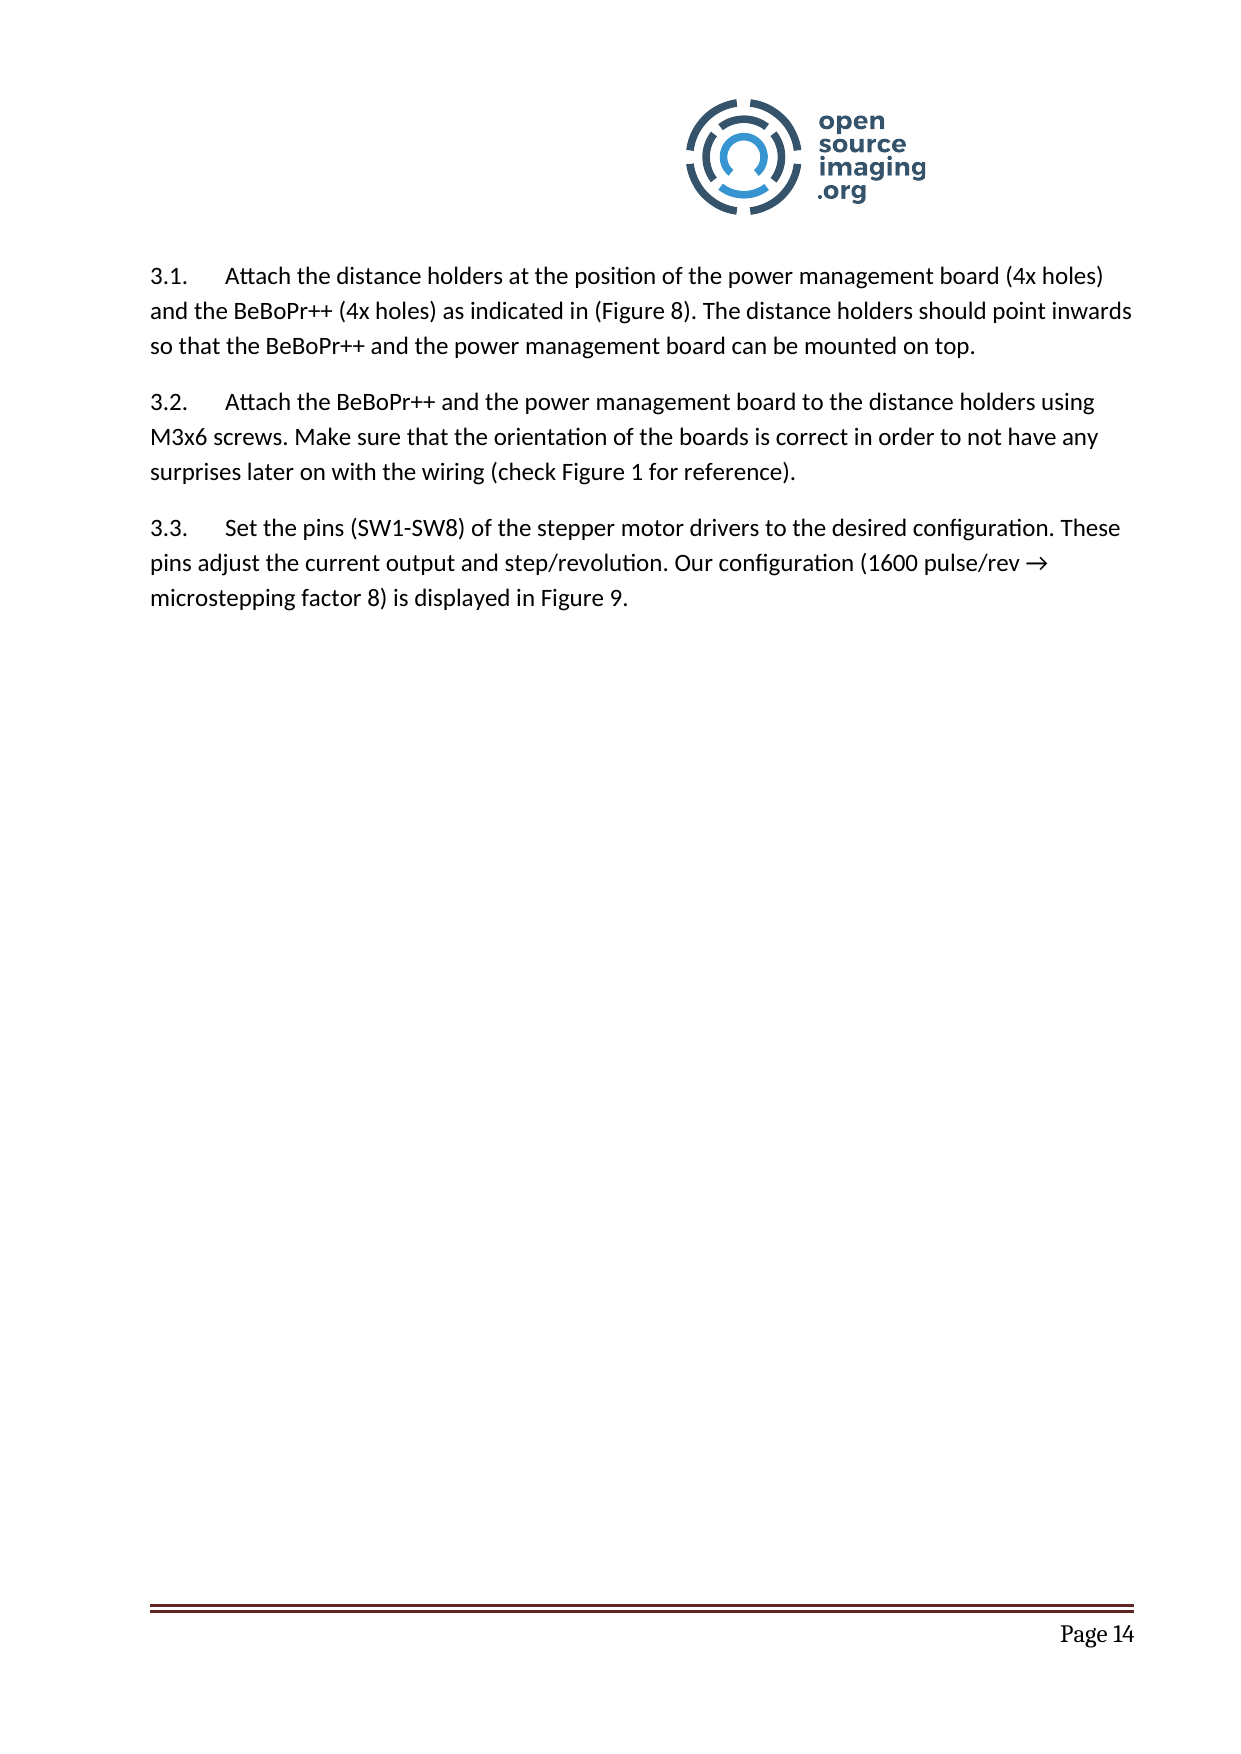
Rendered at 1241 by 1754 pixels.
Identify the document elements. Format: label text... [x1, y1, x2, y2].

list Set the pins (SW1-SW8) of the stepper motor drivers to the desired configuration. These pins adjust the current output and step/revolution. Our configuration (1600 pulse/rev → microstepping factor 8) is displayed in Figure 9. [150, 512, 1134, 612]
list Attach the BeBoPr++ and the power management board to the distance holders using M3x6 screws. Make sure that the orientation of the boards is correct in order to not have any surprises later on with the wiring (check Figure 1 for reference). [150, 386, 1134, 487]
list Attach the distance holders at the position of the power management board (4x holes) and the BeBoPr++ (4x holes) as indicated in (Figure 8). The distance holders should point inwards so that the BeBoPr++ and the power management board can be mounted on top. [150, 260, 1134, 361]
